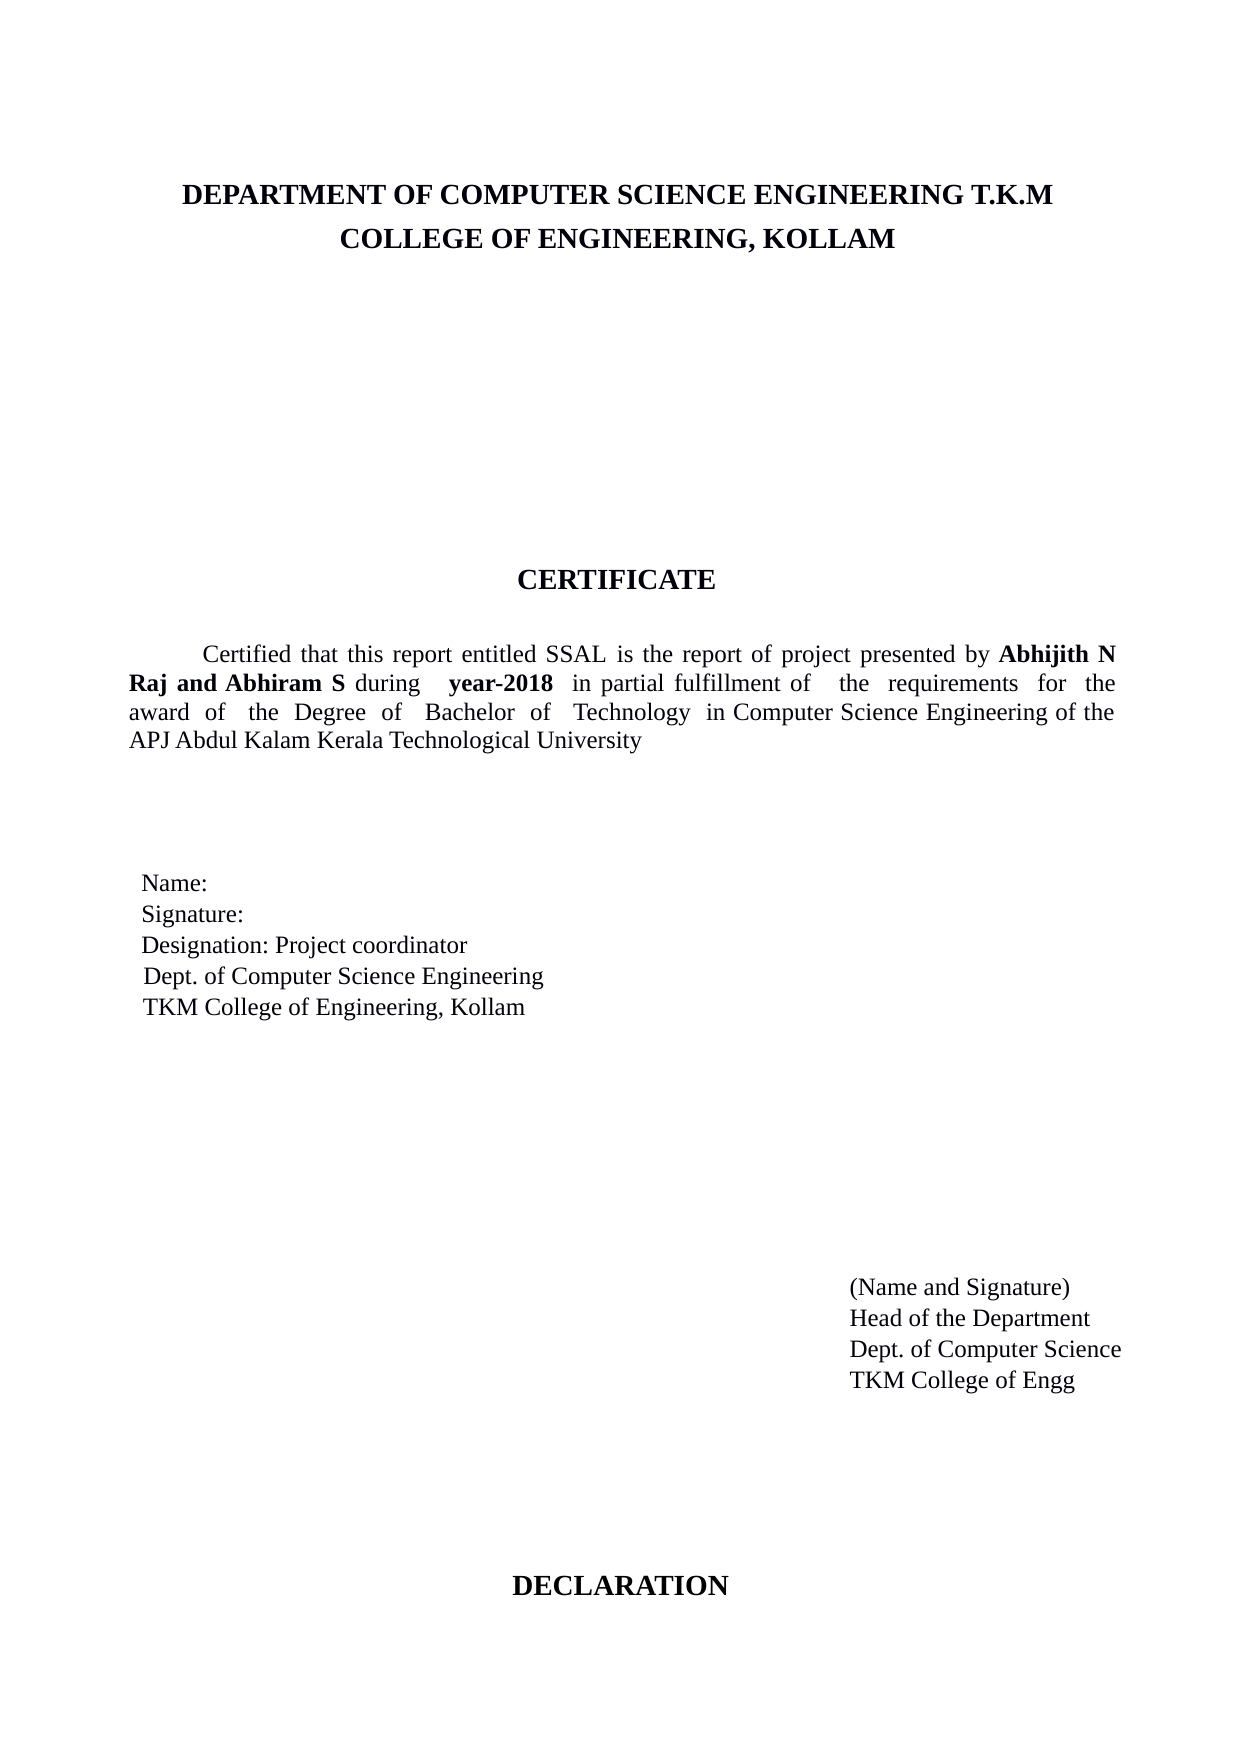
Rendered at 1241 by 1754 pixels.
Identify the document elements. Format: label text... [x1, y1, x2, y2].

text Certified that this report entitled SSAL is the report of project presented by Abhijith N Raj and Abhiram S during year-2018 in partial fulfillment of the requirements for the award of the Degree of Bachelor of Technology in Computer Science Engineering of the APJ Abdul Kalam Kerala Technological University [128, 639, 1116, 754]
text Signature: [141, 899, 577, 928]
text CERTIFICATE [412, 562, 828, 596]
text TKM College of Engineering, Kollam [118, 992, 1122, 1021]
text Dept. of Computer Science Engineering [118, 961, 1122, 990]
text Head of the Department [118, 1303, 1122, 1331]
text DEPARTMENT OF COMPUTER SCIENCE ENGINEERING T.K.M COLLEGE OF ENGINEERING, KOLLAM [118, 177, 1117, 255]
text Dept. of Computer Science [118, 1334, 1122, 1362]
text TKM College of Engg [118, 1365, 1122, 1393]
text Designation: Project coordinator [141, 930, 577, 959]
text DECLARATION [118, 1568, 1122, 1602]
text Name: [141, 868, 577, 897]
text (Name and Signature) [118, 1272, 1122, 1300]
